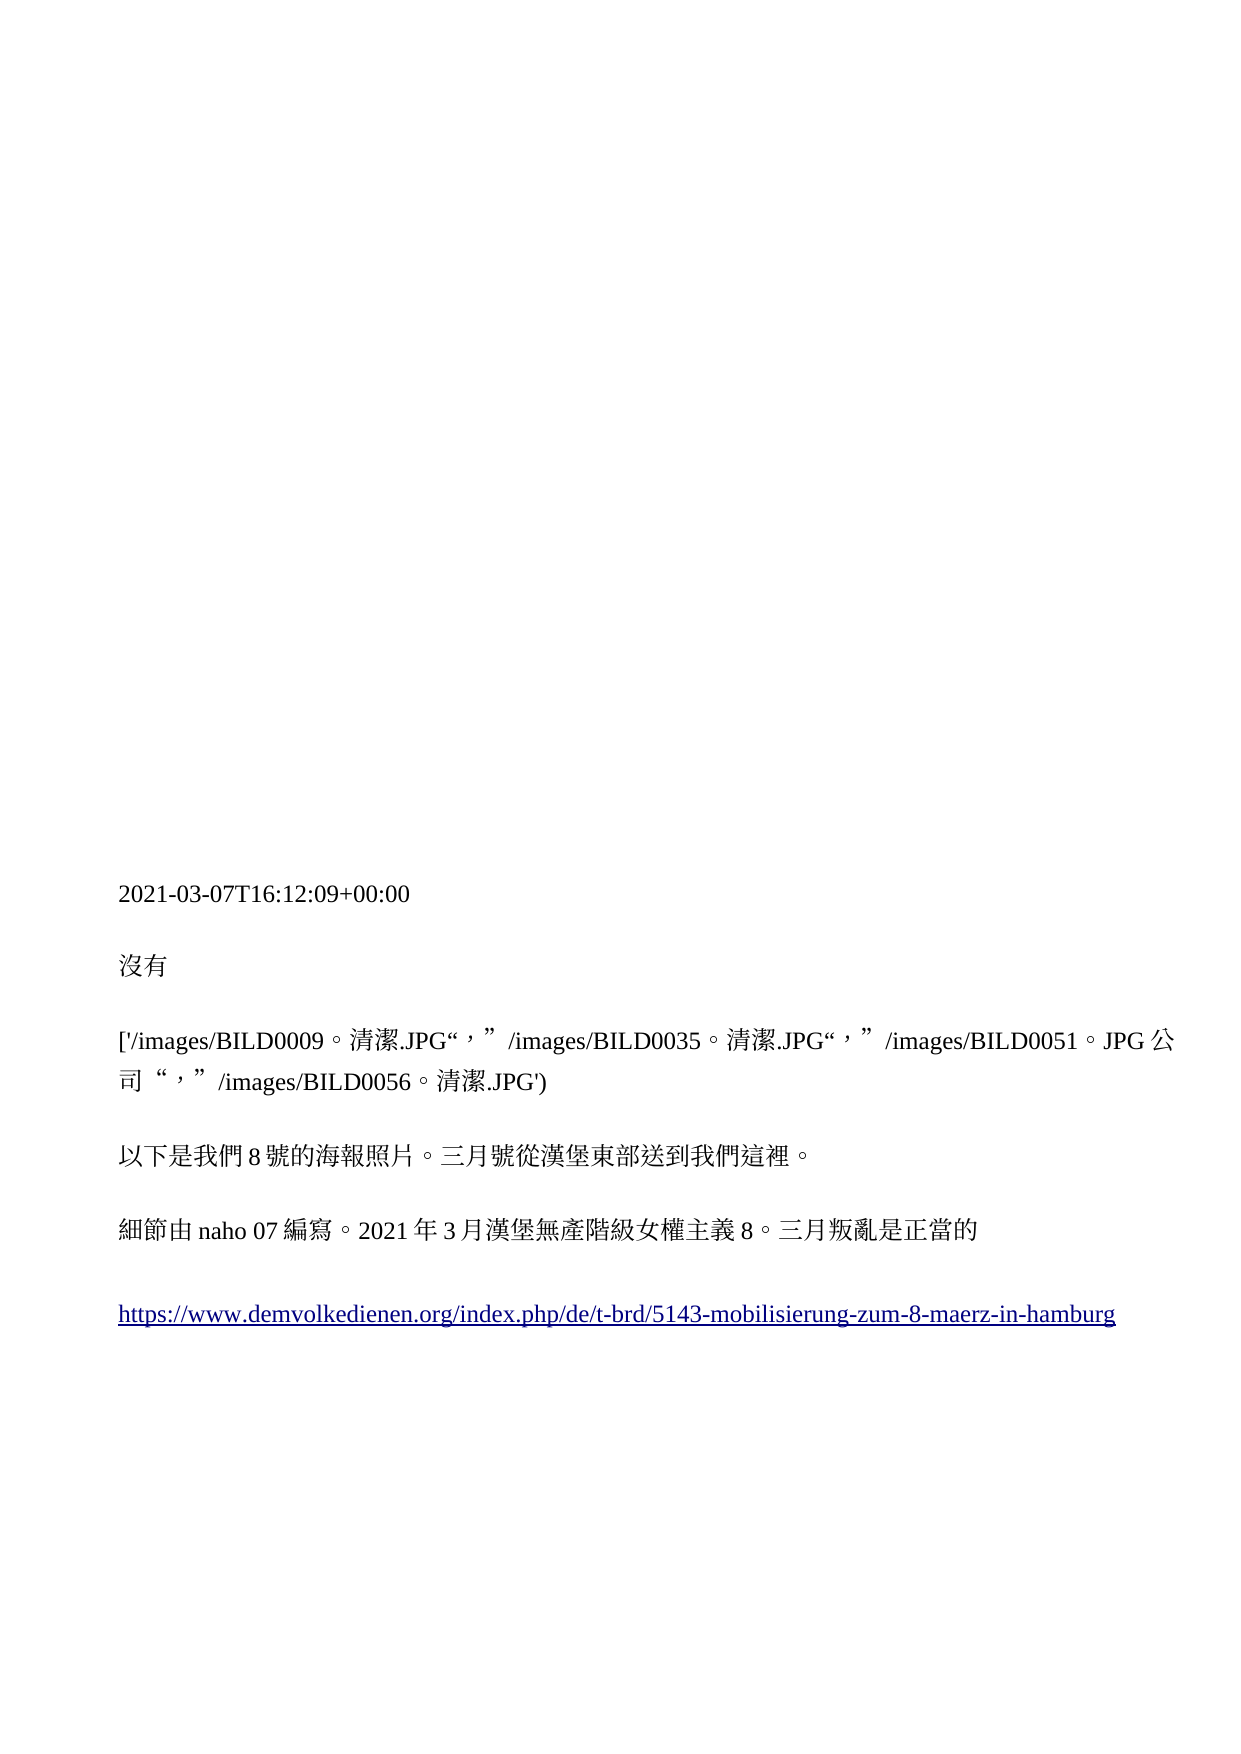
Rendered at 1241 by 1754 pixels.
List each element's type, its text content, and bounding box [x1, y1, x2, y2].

text 2021-03-07T16:12:09+00:00 沒有 ['/images/BILD0009。清潔.JPG“，”/images/BILD0035。清潔.JPG“，”/images/BILD0051。JPG公司“，”/images/BILD0056。清潔.JPG') 以下是我們8號的海報照片。三月號從漢堡東部送到我們這裡。 細節由naho 07編寫。2021年3月漢堡無產階級女權主義8。三月叛亂是正當的 [118, 846, 1181, 1246]
text https://www.demvolkedienen.org/index.php/de/t-brd/5143-mobilisierung-zum-8-maerz-in-hamburg [118, 1266, 1181, 1328]
